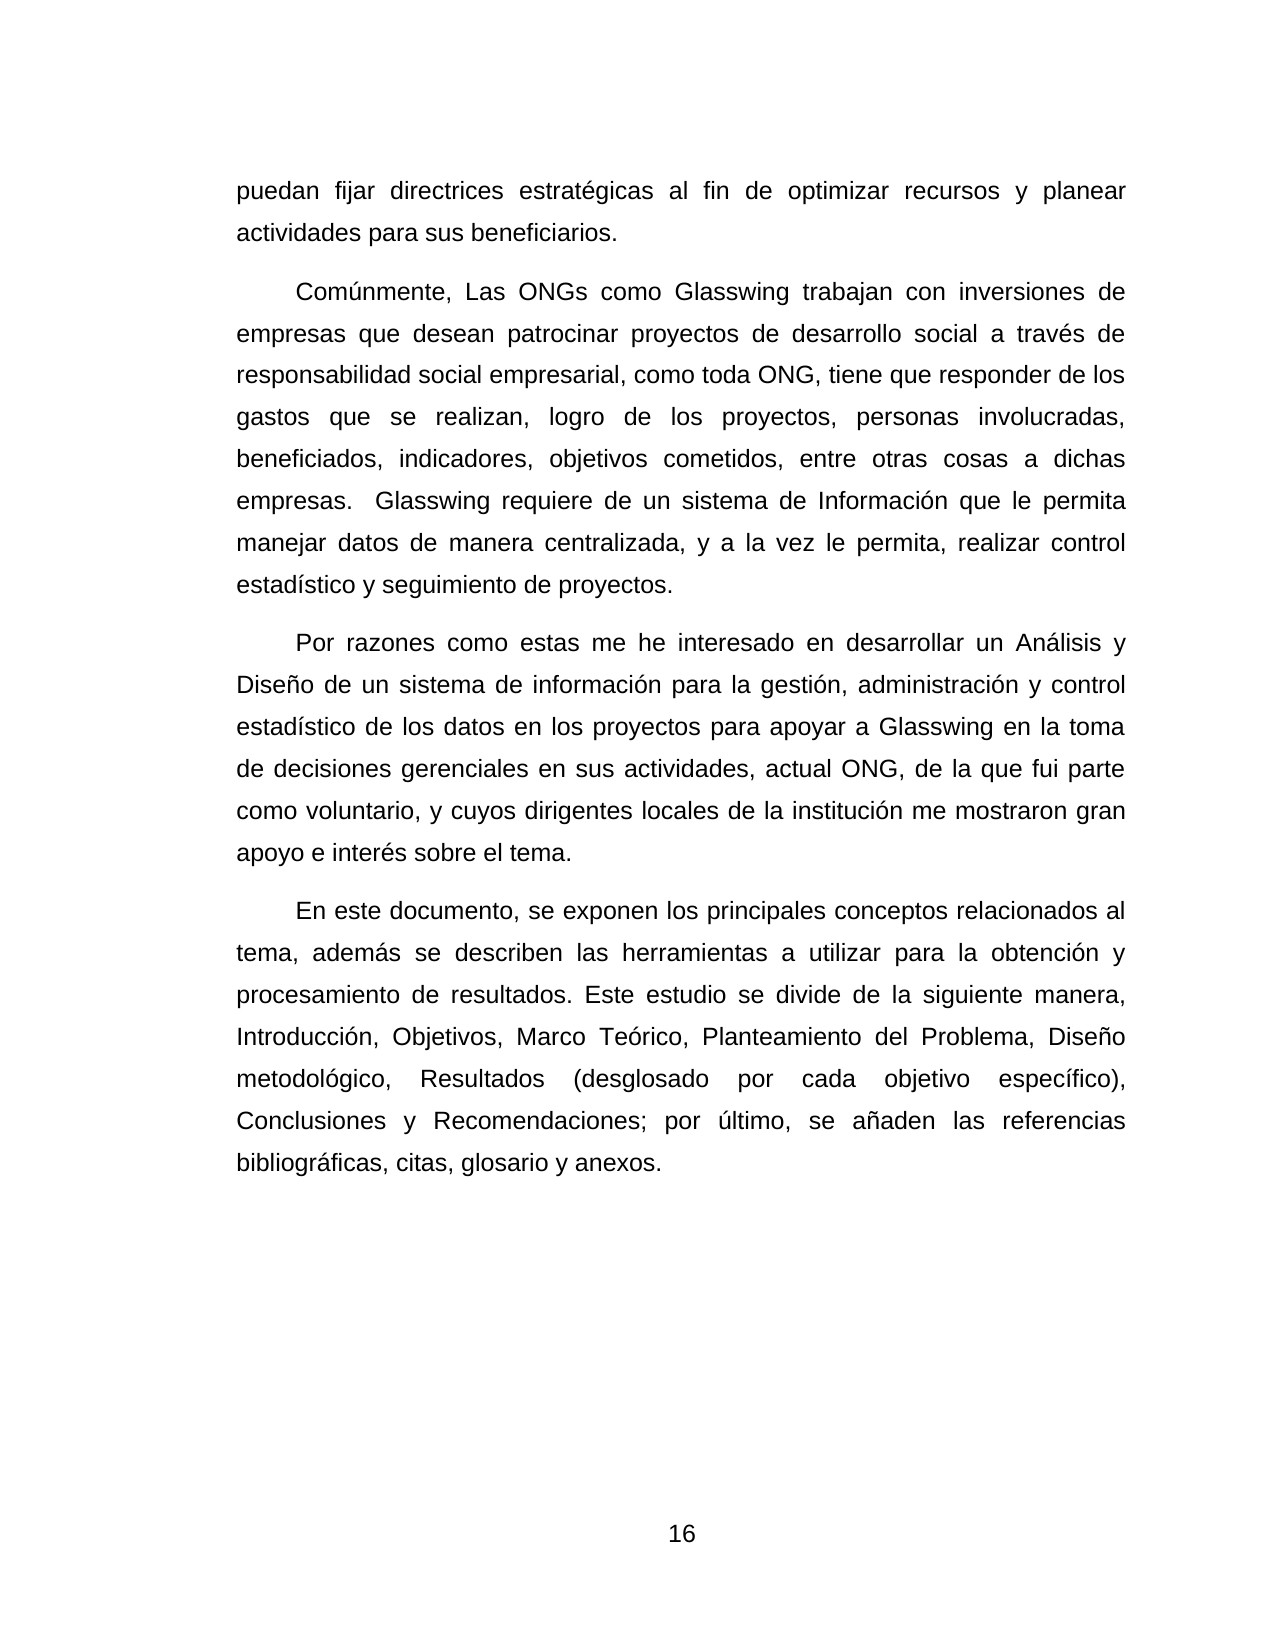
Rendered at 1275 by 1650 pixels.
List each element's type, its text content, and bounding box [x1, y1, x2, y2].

text Comúnmente, Las ONGs como Glasswing trabajan con inversiones de empresas que desean patrocinar proyectos de desarrollo social a través de responsabilidad social empresarial, como toda ONG, tiene que responder de los gastos que se realizan, logro de los proyectos, personas involucradas, beneficiados, indicadores, objetivos cometidos, entre otras cosas a dichas empresas. Glasswing requiere de un sistema de Información que le permita manejar datos de manera centralizada, y a la vez le permita, realizar control estadístico y seguimiento de proyectos. [236, 278, 1127, 599]
text Por razones como estas me he interesado en desarrollar un Análisis y Diseño de un sistema de información para la gestión, administración y control estadístico de los datos en los proyectos para apoyar a Glasswing en la toma de decisiones gerenciales en sus actividades, actual ONG, de la que fui parte como voluntario, y cuyos dirigentes locales de la institución me mostraron gran apoyo e interés sobre el tema. [236, 629, 1127, 867]
text puedan fijar directrices estratégicas al fin de optimizar recursos y planear actividades para sus beneficiarios. [236, 177, 1127, 247]
text En este documento, se exponen los principales conceptos relacionados al tema, además se describen las herramientas a utilizar para la obtención y procesamiento de resultados. Este estudio se divide de la siguiente manera, Introducción, Objetivos, Marco Teórico, Planteamiento del Problema, Diseño metodológico, Resultados (desglosado por cada objetivo específico), Conclusiones y Recomendaciones; por último, se añaden las referencias bibliográficas, citas, glosario y anexos. [236, 897, 1127, 1176]
